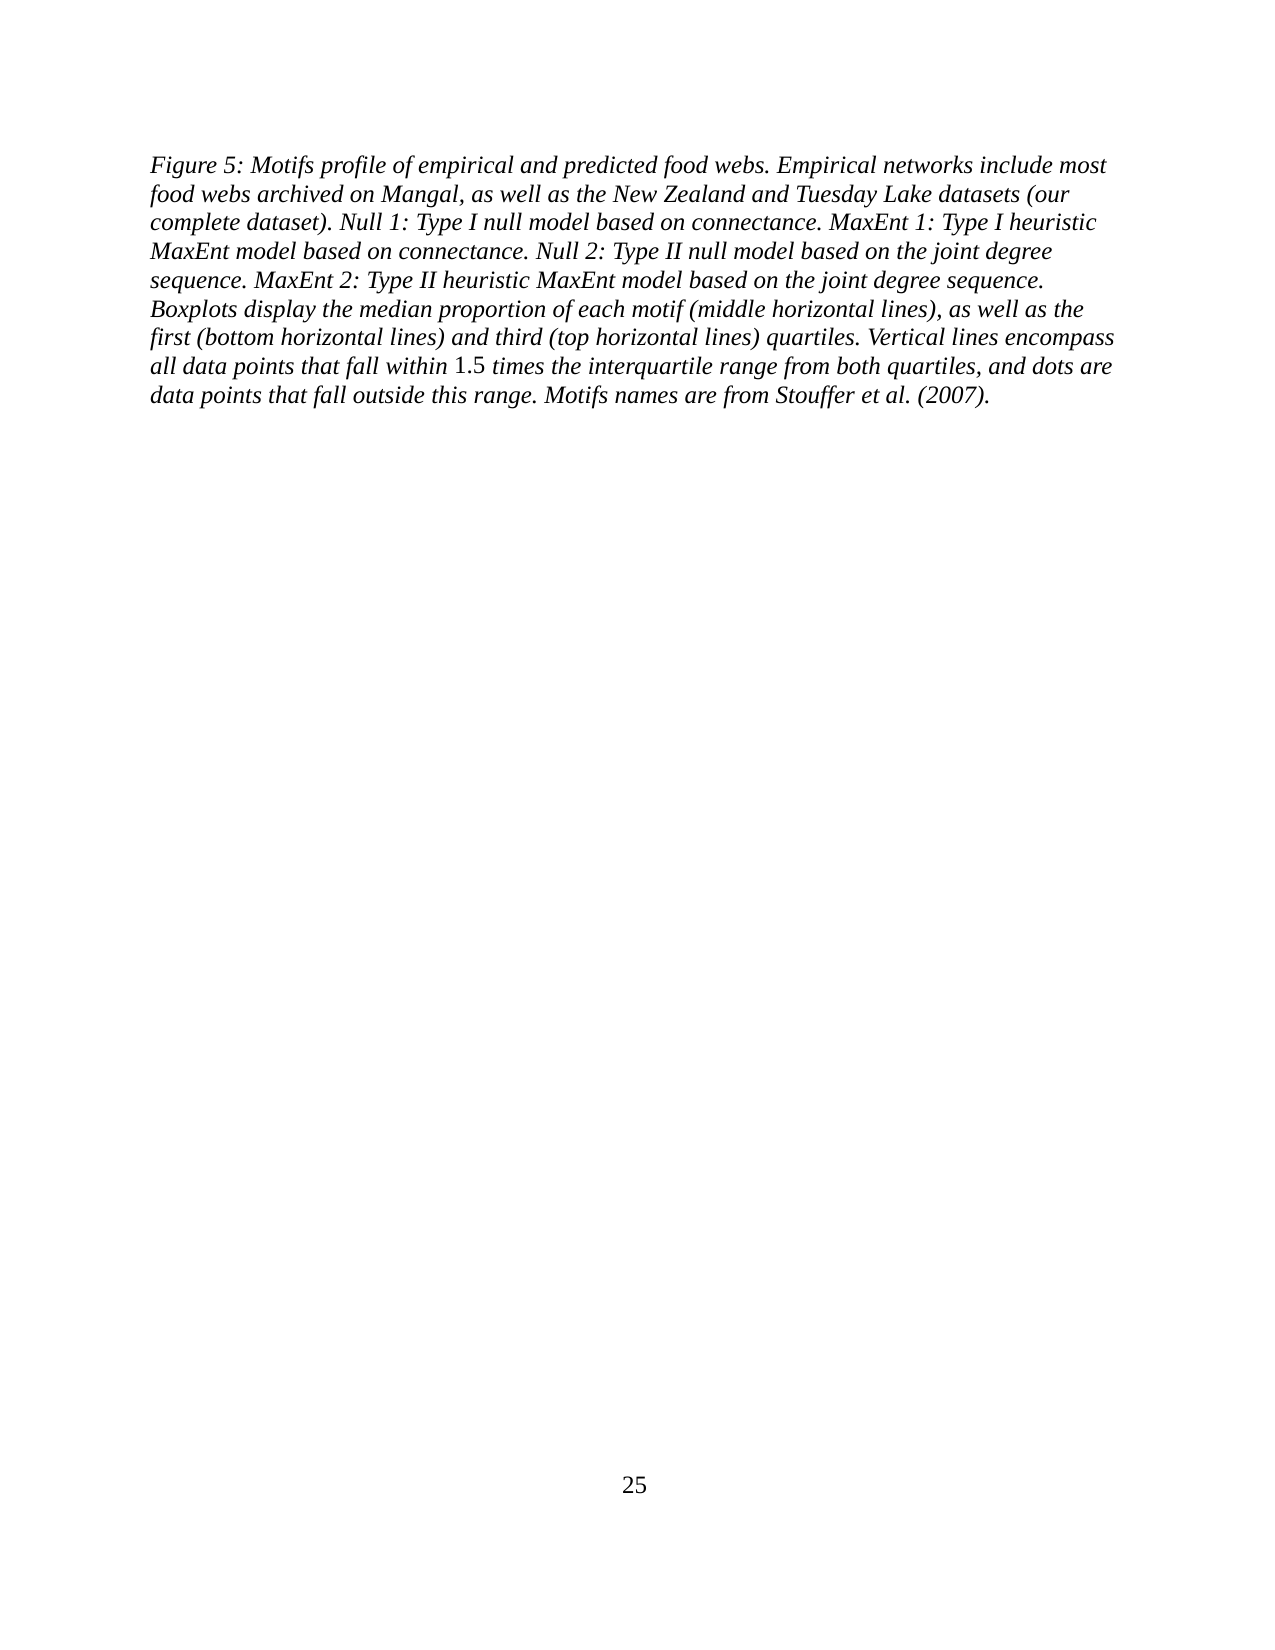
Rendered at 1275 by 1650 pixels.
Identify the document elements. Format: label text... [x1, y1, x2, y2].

text Figure 5: Motifs profile of empirical and predicted food webs. Empirical networks include most food webs archived on Mangal, as well as the New Zealand and Tuesday Lake datasets (our complete dataset). Null 1: Type I null model based on connectance. MaxEnt 1: Type I heuristic MaxEnt model based on connectance. Null 2: Type II null model based on the joint degree sequence. MaxEnt 2: Type II heuristic MaxEnt model based on the joint degree sequence. Boxplots display the median proportion of each motif (middle horizontal lines), as well as the first (bottom horizontal lines) and third (top horizontal lines) quartiles. Vertical lines encompass all data points that fall within times the interquartile range from both quartiles, and dots are data points that fall outside this range. Motifs names are from Stouffer et al. (2007). [150, 150, 1125, 409]
